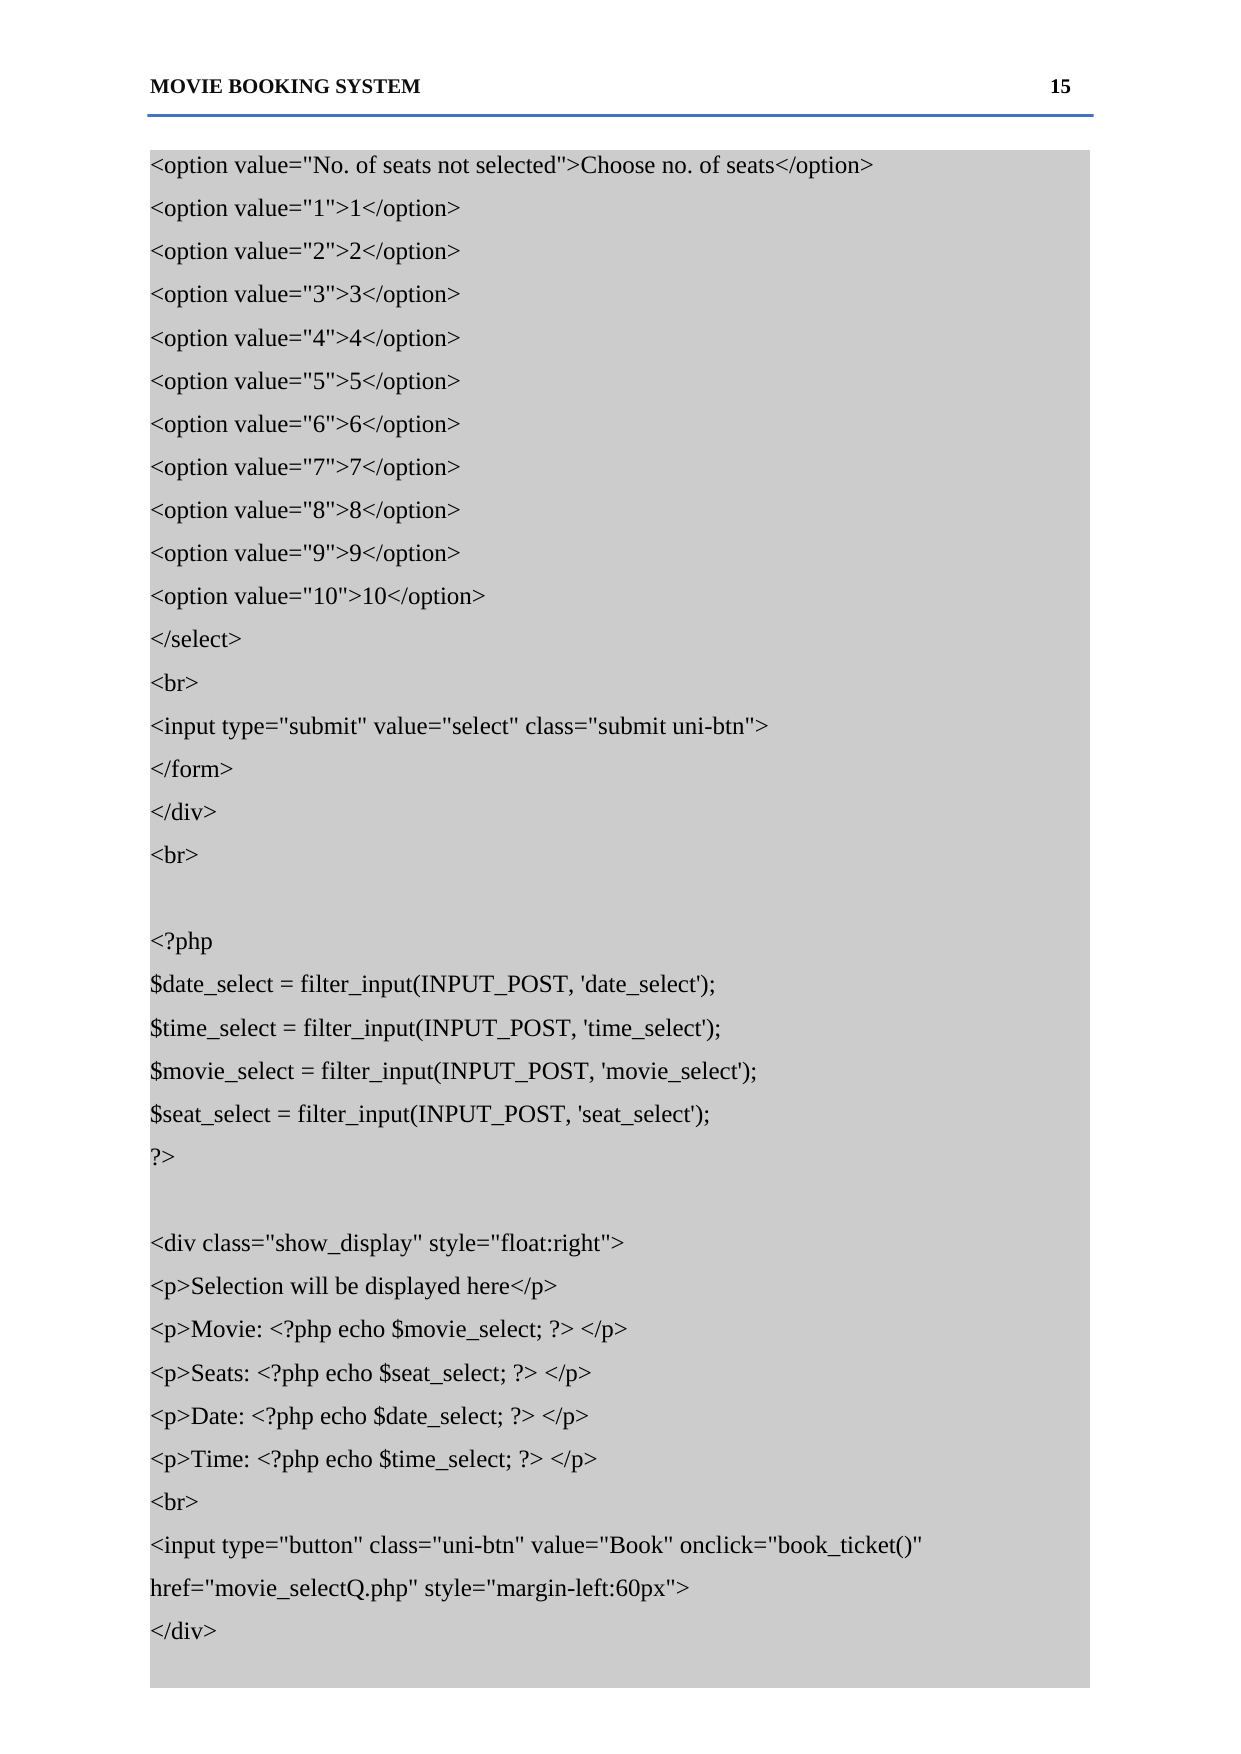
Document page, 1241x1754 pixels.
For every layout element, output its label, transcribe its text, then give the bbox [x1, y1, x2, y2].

text </select> [150, 624, 1090, 653]
text <option value="6">6</option> [150, 409, 1090, 438]
text <br> [150, 1487, 1090, 1516]
text <?php [150, 926, 1090, 955]
text <option value="4">4</option> [150, 323, 1090, 351]
text </div> [150, 1616, 1090, 1645]
text $date_select = filter_input(INPUT_POST, 'date_select'); [150, 969, 1090, 998]
text ?> [150, 1142, 1090, 1171]
text <option value="2">2</option> [150, 236, 1090, 265]
text </div> [150, 797, 1090, 826]
text <input type="button" class="uni-btn" value="Book" onclick="book_ticket()" href="movie_selectQ.php" style="margin-left:60px"> [150, 1530, 1090, 1602]
text <p>Date: <?php echo $date_select; ?> </p> [150, 1401, 1090, 1429]
text <option value="10">10</option> [150, 581, 1090, 610]
text <option value="1">1</option> [150, 193, 1090, 222]
text <p>Seats: <?php echo $seat_select; ?> </p> [150, 1358, 1090, 1386]
text <option value="9">9</option> [150, 538, 1090, 567]
text $seat_select = filter_input(INPUT_POST, 'seat_select'); [150, 1099, 1090, 1128]
text $time_select = filter_input(INPUT_POST, 'time_select'); [150, 1013, 1090, 1041]
text <input type="submit" value="select" class="submit uni-btn"> [150, 711, 1090, 739]
text <div class="show_display" style="float:right"> [150, 1228, 1090, 1257]
text $movie_select = filter_input(INPUT_POST, 'movie_select'); [150, 1056, 1090, 1084]
text <p>Movie: <?php echo $movie_select; ?> </p> [150, 1314, 1090, 1343]
text <option value="No. of seats not selected">Choose no. of seats</option> [150, 150, 1090, 179]
text <p>Selection will be displayed here</p> [150, 1271, 1090, 1300]
text <p>Time: <?php echo $time_select; ?> </p> [150, 1444, 1090, 1473]
text <option value="7">7</option> [150, 452, 1090, 481]
text </form> [150, 754, 1090, 783]
text <br> [150, 840, 1090, 869]
text <option value="3">3</option> [150, 279, 1090, 308]
text <option value="5">5</option> [150, 366, 1090, 394]
text <br> [150, 668, 1090, 696]
text <option value="8">8</option> [150, 495, 1090, 524]
